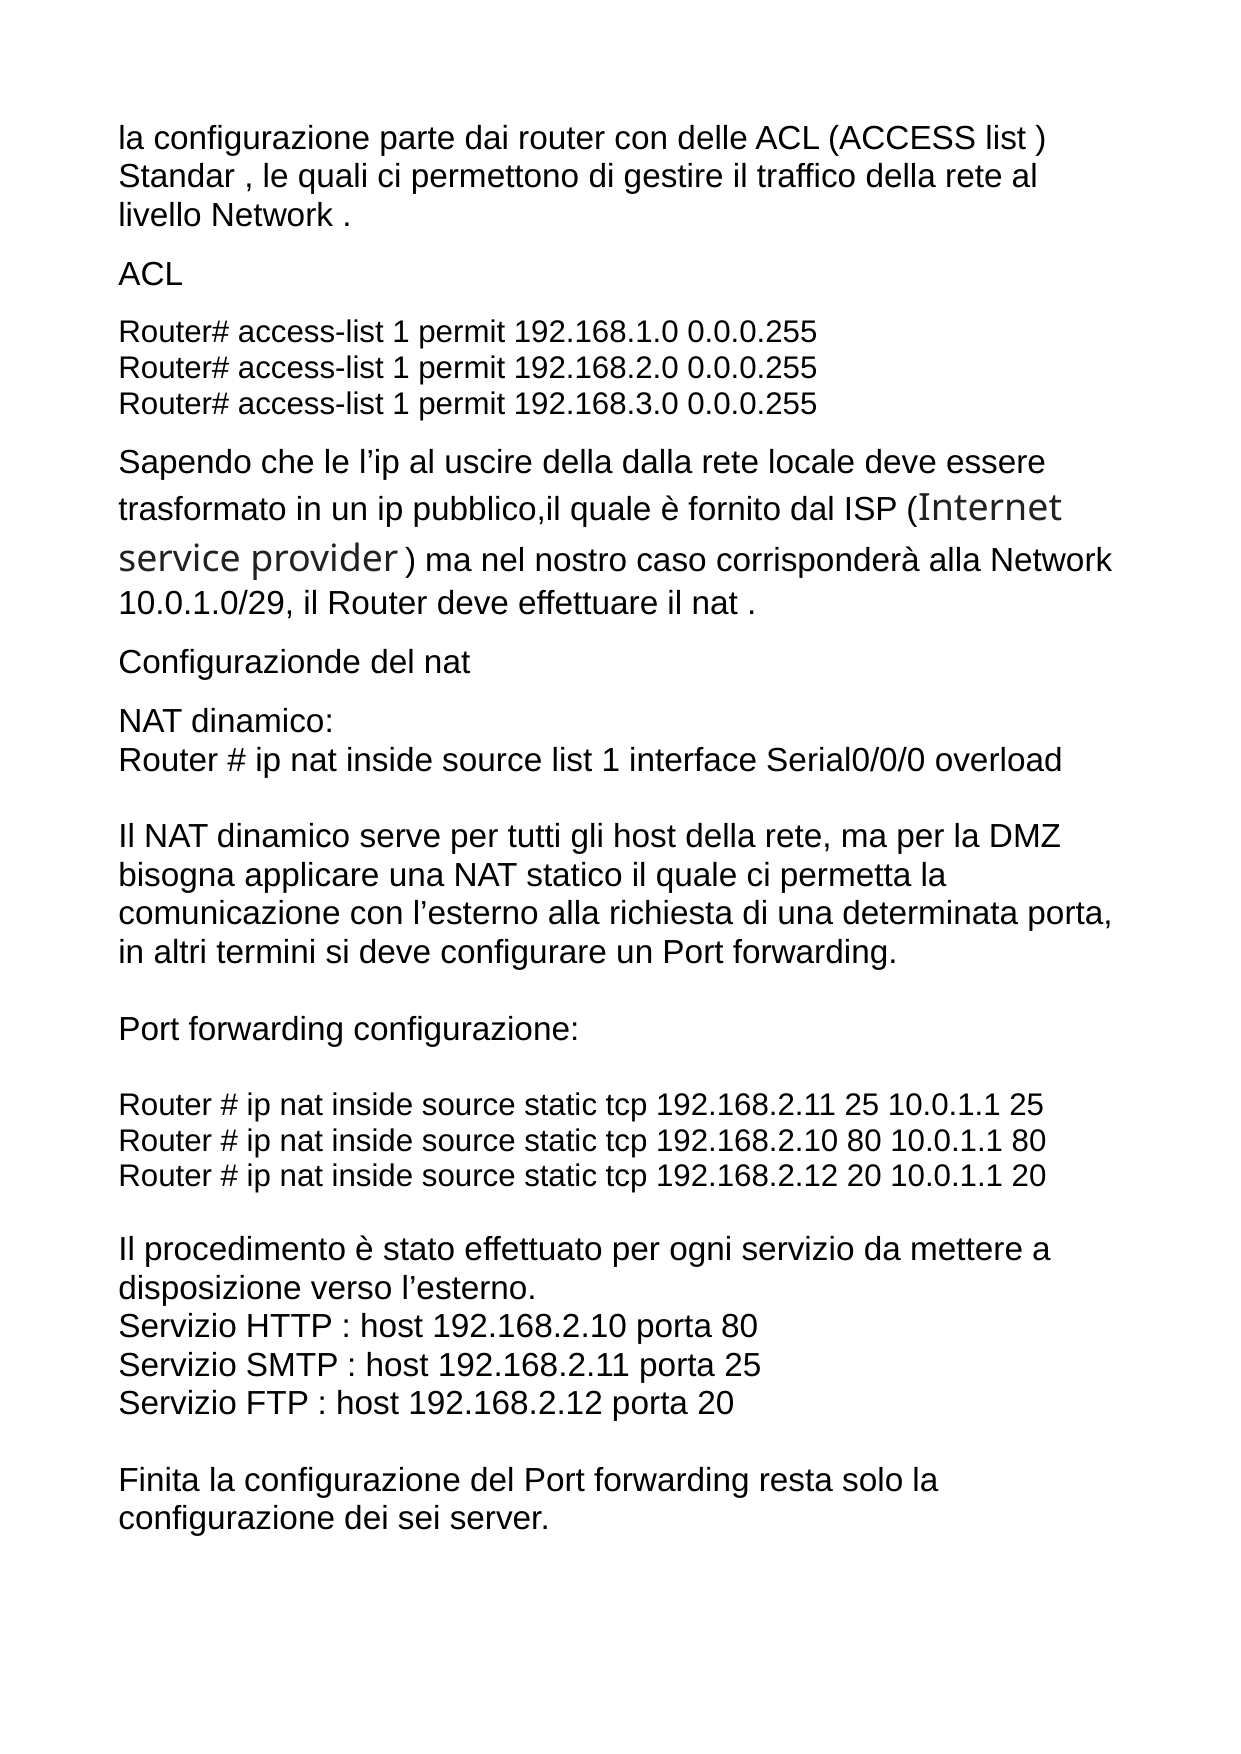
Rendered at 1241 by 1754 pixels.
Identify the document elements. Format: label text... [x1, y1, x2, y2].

text Il NAT dinamico serve per tutti gli host della rete, ma per la DMZ bisogna applicare una NAT statico il quale ci permetta la comunicazione con l’esterno alla richiesta di una determinata porta, in altri termini si deve configurare un Port forwarding. [118, 817, 1122, 970]
text NAT dinamico: [118, 701, 1122, 740]
text Router # ip nat inside source static tcp 192.168.2.11 25 10.0.1.1 25 [118, 1086, 1122, 1122]
text Router# access-list 1 permit 192.168.1.0 0.0.0.255 [118, 313, 1122, 349]
text Servizio SMTP : host 192.168.2.11 porta 25 [118, 1345, 1122, 1383]
text Il procedimento è stato effettuato per ogni servizio da mettere a disposizione verso l’esterno. [118, 1229, 1122, 1306]
text Router # ip nat inside source static tcp 192.168.2.12 20 10.0.1.1 20 [118, 1157, 1122, 1193]
text Configurazionde del nat [118, 642, 1122, 680]
text Router# access-list 1 permit 192.168.3.0 0.0.0.255 [118, 385, 1122, 421]
text ACL [118, 254, 1122, 293]
text Router # ip nat inside source static tcp 192.168.2.10 80 10.0.1.1 80 [118, 1122, 1122, 1157]
text Sapendo che le l’ip al uscire della dalla rete locale deve essere trasformato in un ip pubblico,il quale è fornito dal ISP (Internet service provider ) ma nel nostro caso corrisponderà alla Network 10.0.1.0/29, il Router deve effettuare il nat . [118, 442, 1122, 621]
text Servizio FTP : host 192.168.2.12 porta 20 [118, 1383, 1122, 1422]
text Router# access-list 1 permit 192.168.2.0 0.0.0.255 [118, 349, 1122, 385]
text Servizio HTTP : host 192.168.2.10 porta 80 [118, 1306, 1122, 1345]
text la configurazione parte dai router con delle ACL (ACCESS list ) Standar , le quali ci permettono di gestire il traffico della rete al livello Network . [118, 118, 1122, 233]
text Port forwarding configurazione: [118, 1009, 1122, 1047]
text Router # ip nat inside source list 1 interface Serial0/0/0 overload [118, 740, 1122, 778]
text Finita la configurazione del Port forwarding resta solo la configurazione dei sei server. [118, 1460, 1122, 1537]
